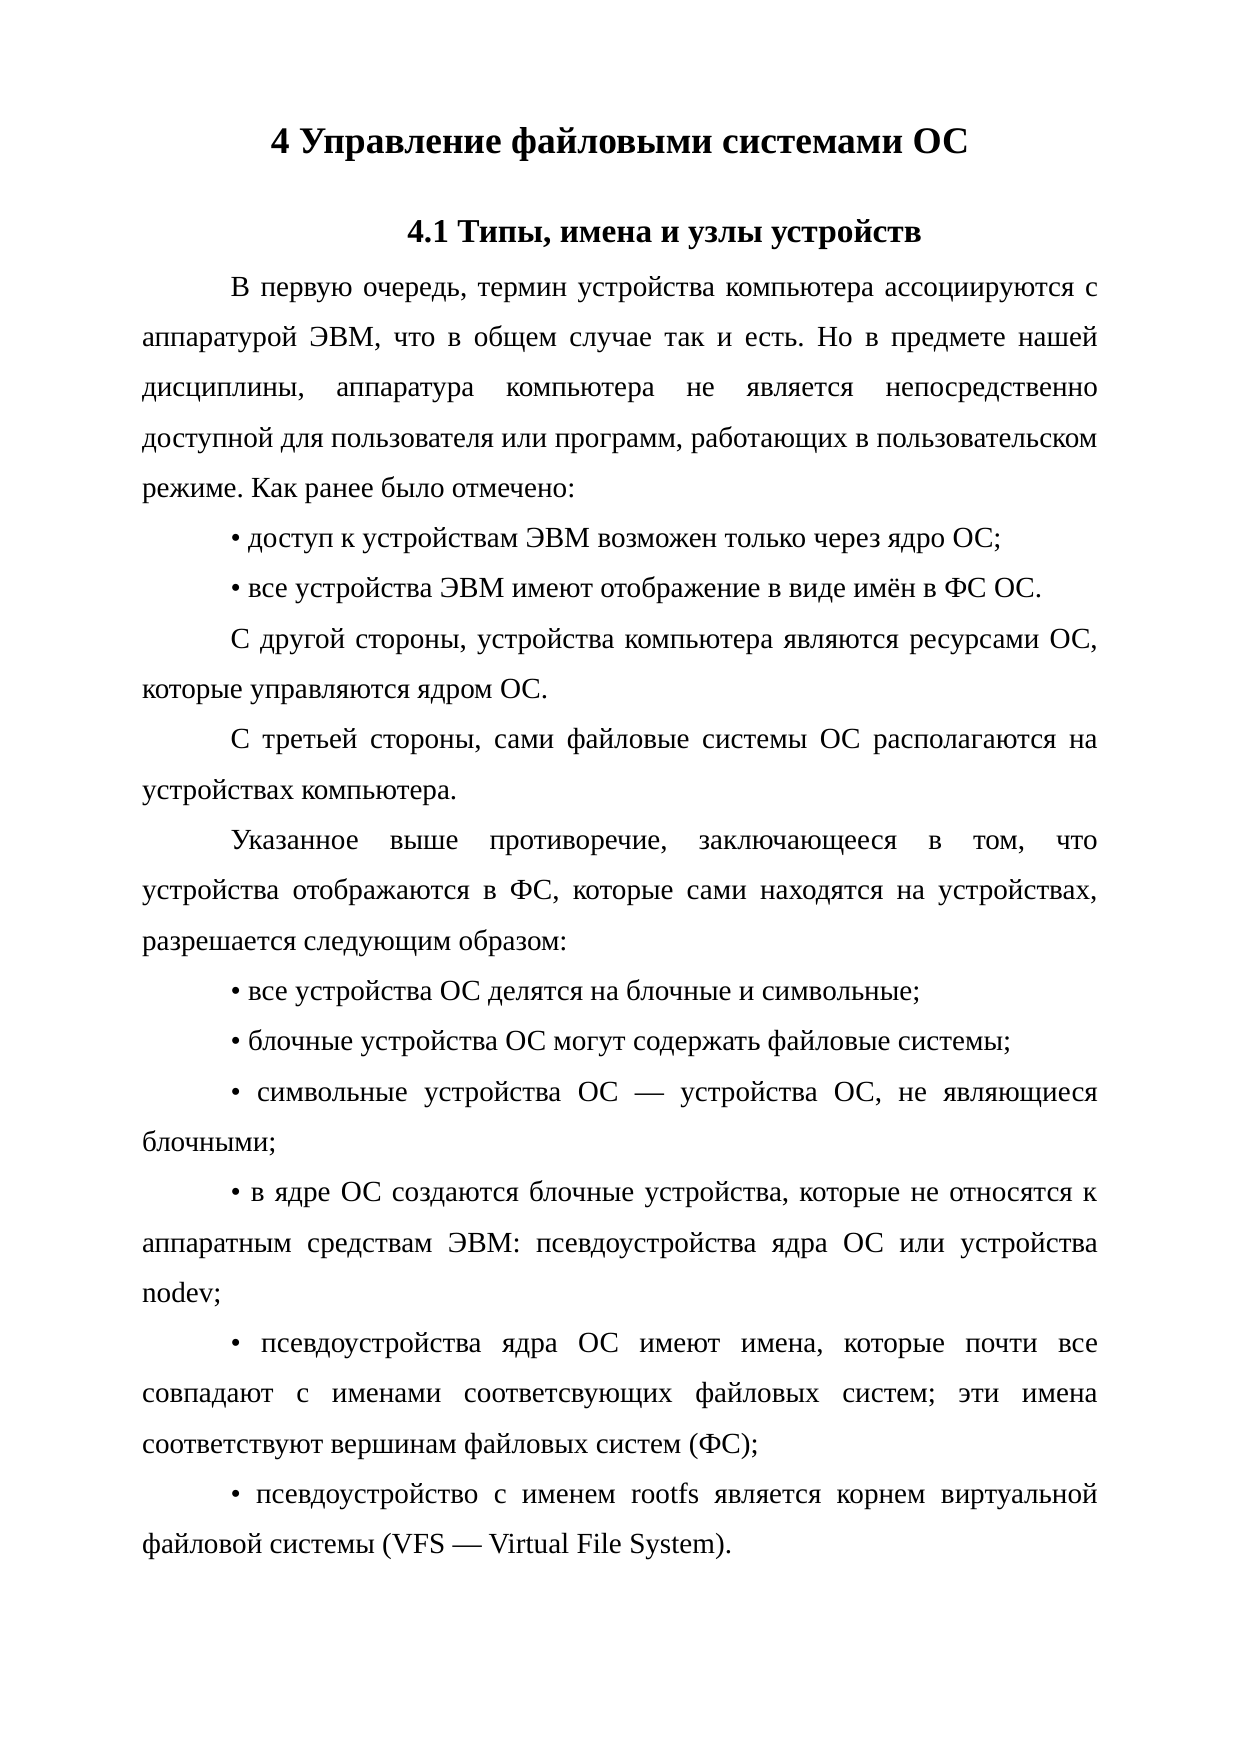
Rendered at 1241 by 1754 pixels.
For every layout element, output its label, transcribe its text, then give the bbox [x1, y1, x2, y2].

text • псевдоустройства ядра ОС имеют имена, которые почти все совпадают с именами соответсвующих файловых систем; эти имена соответствуют вершинам файловых систем (ФС); [142, 1325, 1098, 1459]
subtitle 4 Управление файловыми системами ОС [142, 118, 1098, 161]
text • все устройства ОС делятся на блочные и символьные; [142, 973, 1098, 1007]
text • в ядре ОС создаются блочные устройства, которые не относятся к аппаратным средствам ЭВМ: псевдоустройства ядра ОС или устройства nodev; [142, 1174, 1098, 1308]
text • блочные устройства ОС могут содержать файловые системы; [142, 1023, 1098, 1057]
text 4.1 Типы, имена и узлы устройств [142, 211, 1098, 249]
text • псевдоустройство с именем rootfs является корнем виртуальной файловой системы (VFS — Virtual File System). [142, 1476, 1098, 1560]
text • доступ к устройствам ЭВМ возможен только через ядро ОС; [142, 520, 1098, 554]
text С другой стороны, устройства компьютера являются ресурсами ОС, которые управляются ядром ОС. [142, 621, 1098, 705]
text В первую очередь, термин устройства компьютера ассоциируются с аппаратурой ЭВМ, что в общем случае так и есть. Но в предмете нашей дисциплины, аппаратура компьютера не является непосредственно доступной для пользователя или программ, работающих в пользовательском режиме. Как ранее было отмечено: [142, 269, 1098, 503]
text • все устройства ЭВМ имеют отображение в виде имён в ФС ОС. [142, 571, 1098, 604]
text Указанное выше противоречие, заключающееся в том, что устройства отображаются в ФС, которые сами находятся на устройствах, разрешается следующим образом: [142, 822, 1098, 956]
text • символьные устройства ОС — устройства ОС, не являющиеся блочными; [142, 1074, 1098, 1158]
text С третьей стороны, сами файловые системы ОС располагаются на устройствах компьютера. [142, 722, 1098, 805]
